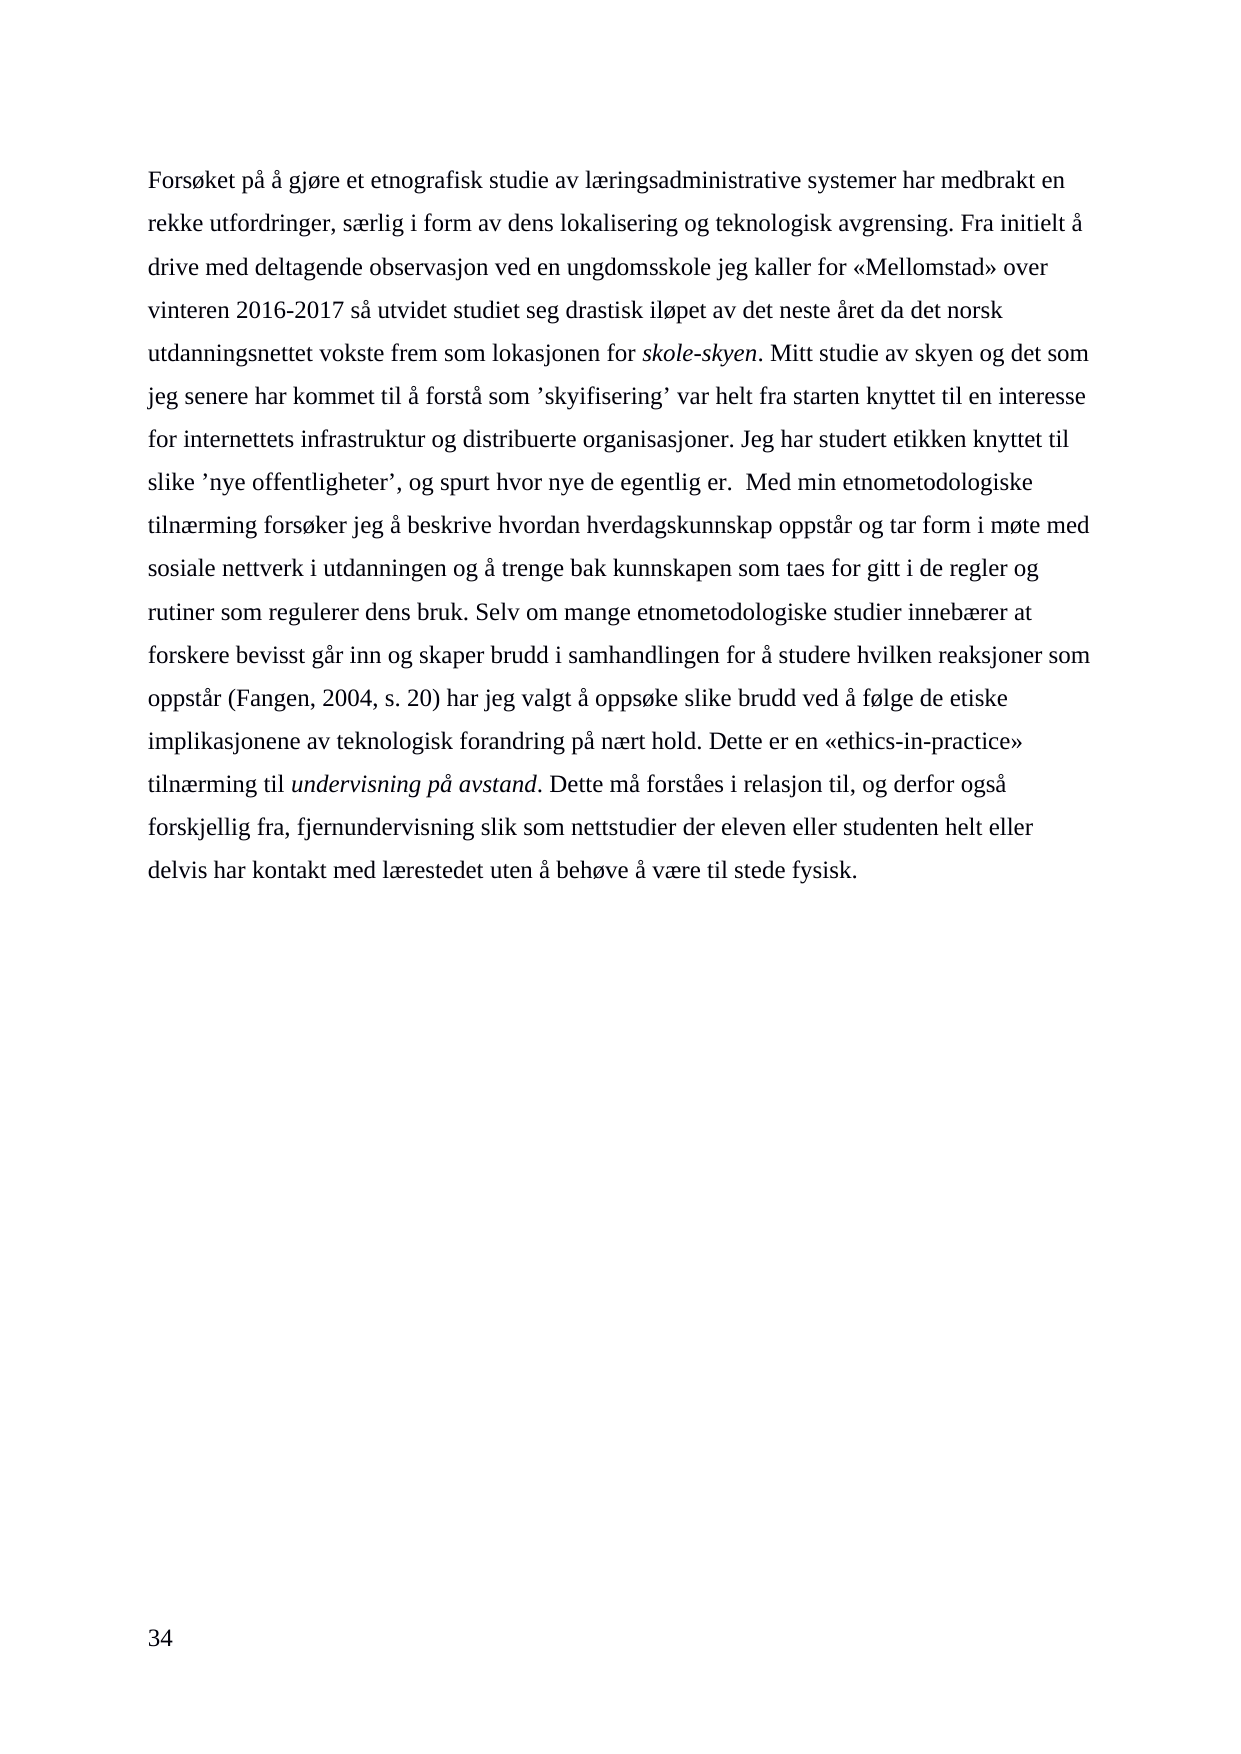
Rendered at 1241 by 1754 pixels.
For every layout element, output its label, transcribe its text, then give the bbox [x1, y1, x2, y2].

text Forsøket på å gjøre et etnografisk studie av læringsadministrative systemer har medbrakt en rekke utfordringer, særlig i form av dens lokalisering og teknologisk avgrensing. Fra initielt å drive med deltagende observasjon ved en ungdomsskole jeg kaller for «Mellomstad» over vinteren 2016-2017 så utvidet studiet seg drastisk iløpet av det neste året da det norsk utdanningsnettet vokste frem som lokasjonen for skole-skyen. Mitt studie av skyen og det som jeg senere har kommet til å forstå som ’skyifisering’ var helt fra starten knyttet til en interesse for internettets infrastruktur og distribuerte organisasjoner. Jeg har studert etikken knyttet til slike ’nye offentligheter’, og spurt hvor nye de egentlig er. Med min etnometodologiske tilnærming forsøker jeg å beskrive hvordan hverdagskunnskap oppstår og tar form i møte med sosiale nettverk i utdanningen og å trenge bak kunnskapen som taes for gitt i de regler og rutiner som regulerer dens bruk. Selv om mange etnometodologiske studier innebærer at forskere bevisst går inn og skaper brudd i samhandlingen for å studere hvilken reaksjoner som oppstår (Fangen, 2004, s. 20) har jeg valgt å oppsøke slike brudd ved å følge de etiske implikasjonene av teknologisk forandring på nært hold. Dette er en «ethics-in-practice» tilnærming til undervisning på avstand. Dette må forståes i relasjon til, og derfor også forskjellig fra, fjernundervisning slik som nettstudier der eleven eller studenten helt eller delvis har kontakt med lærestedet uten å behøve å være til stede fysisk. [148, 165, 1092, 884]
